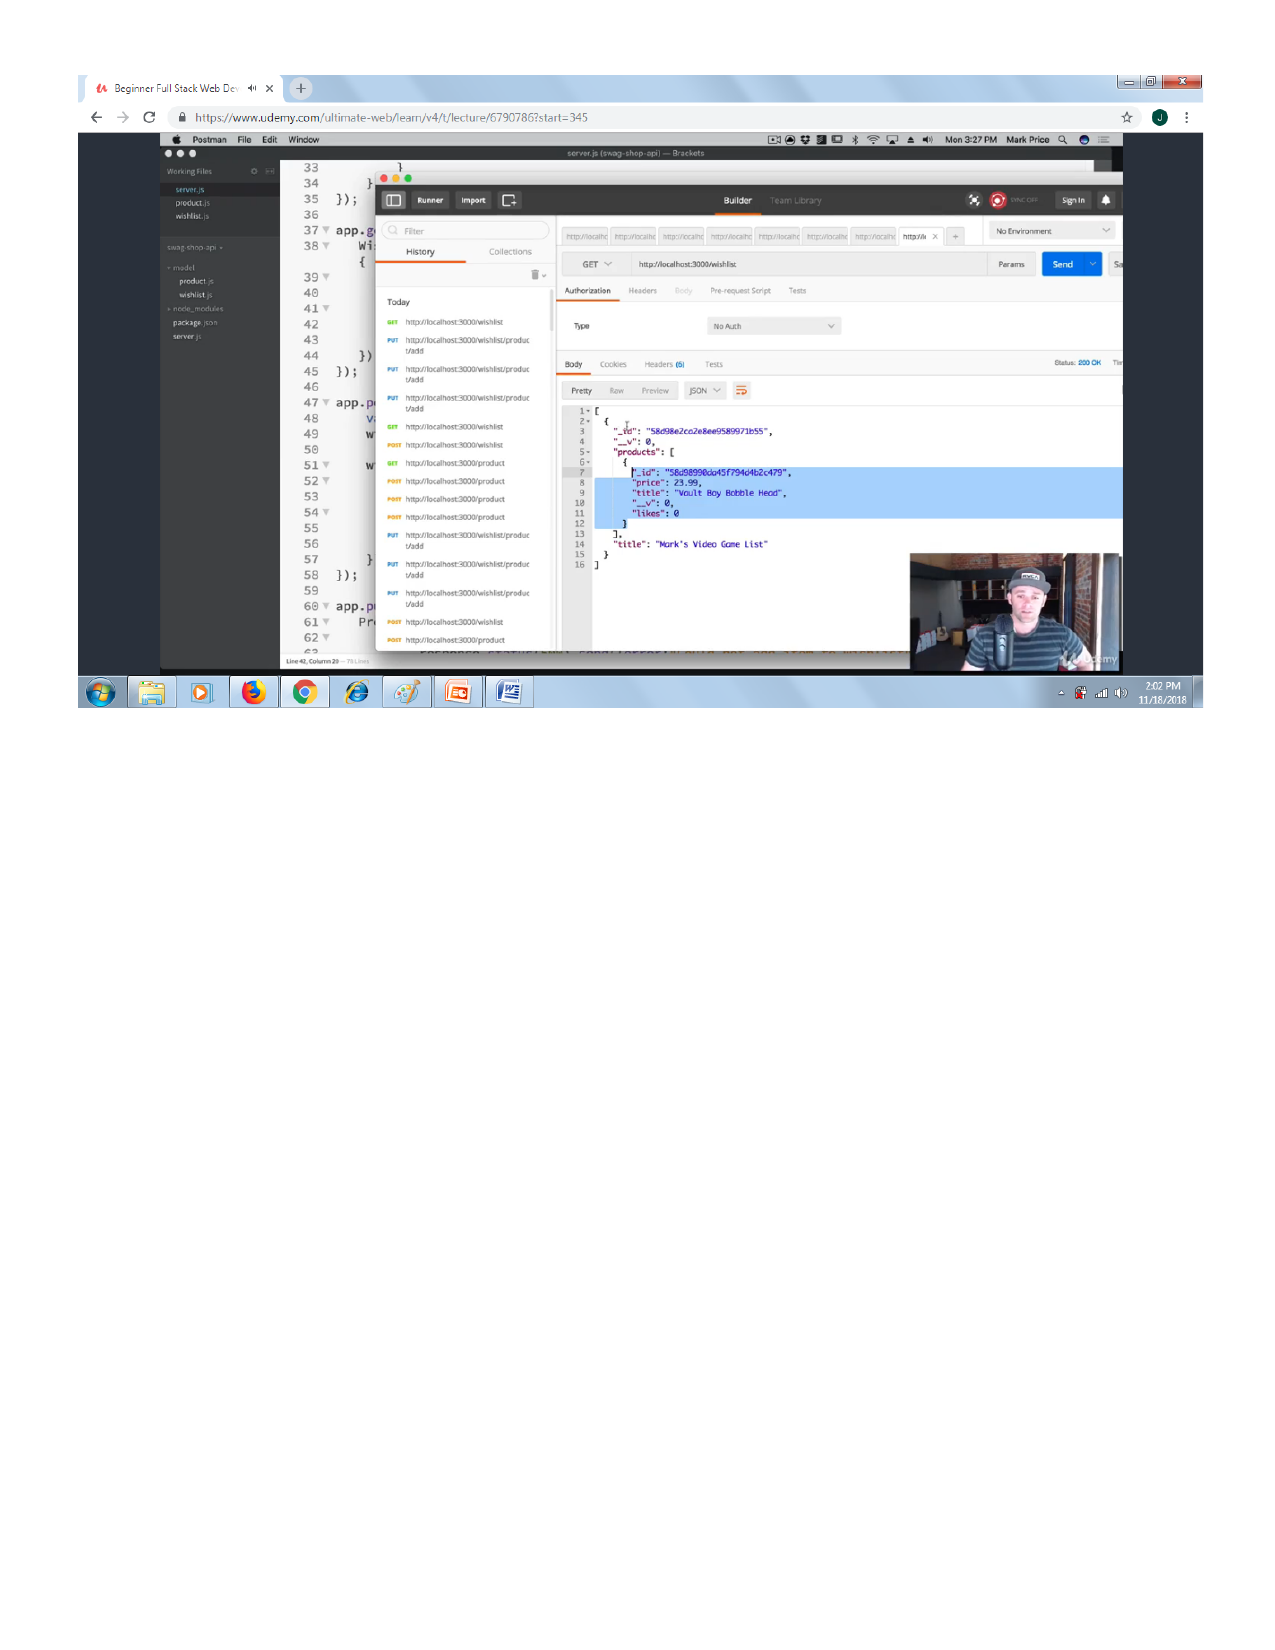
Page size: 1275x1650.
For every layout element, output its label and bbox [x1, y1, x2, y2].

picture [78, 75, 1204, 708]
